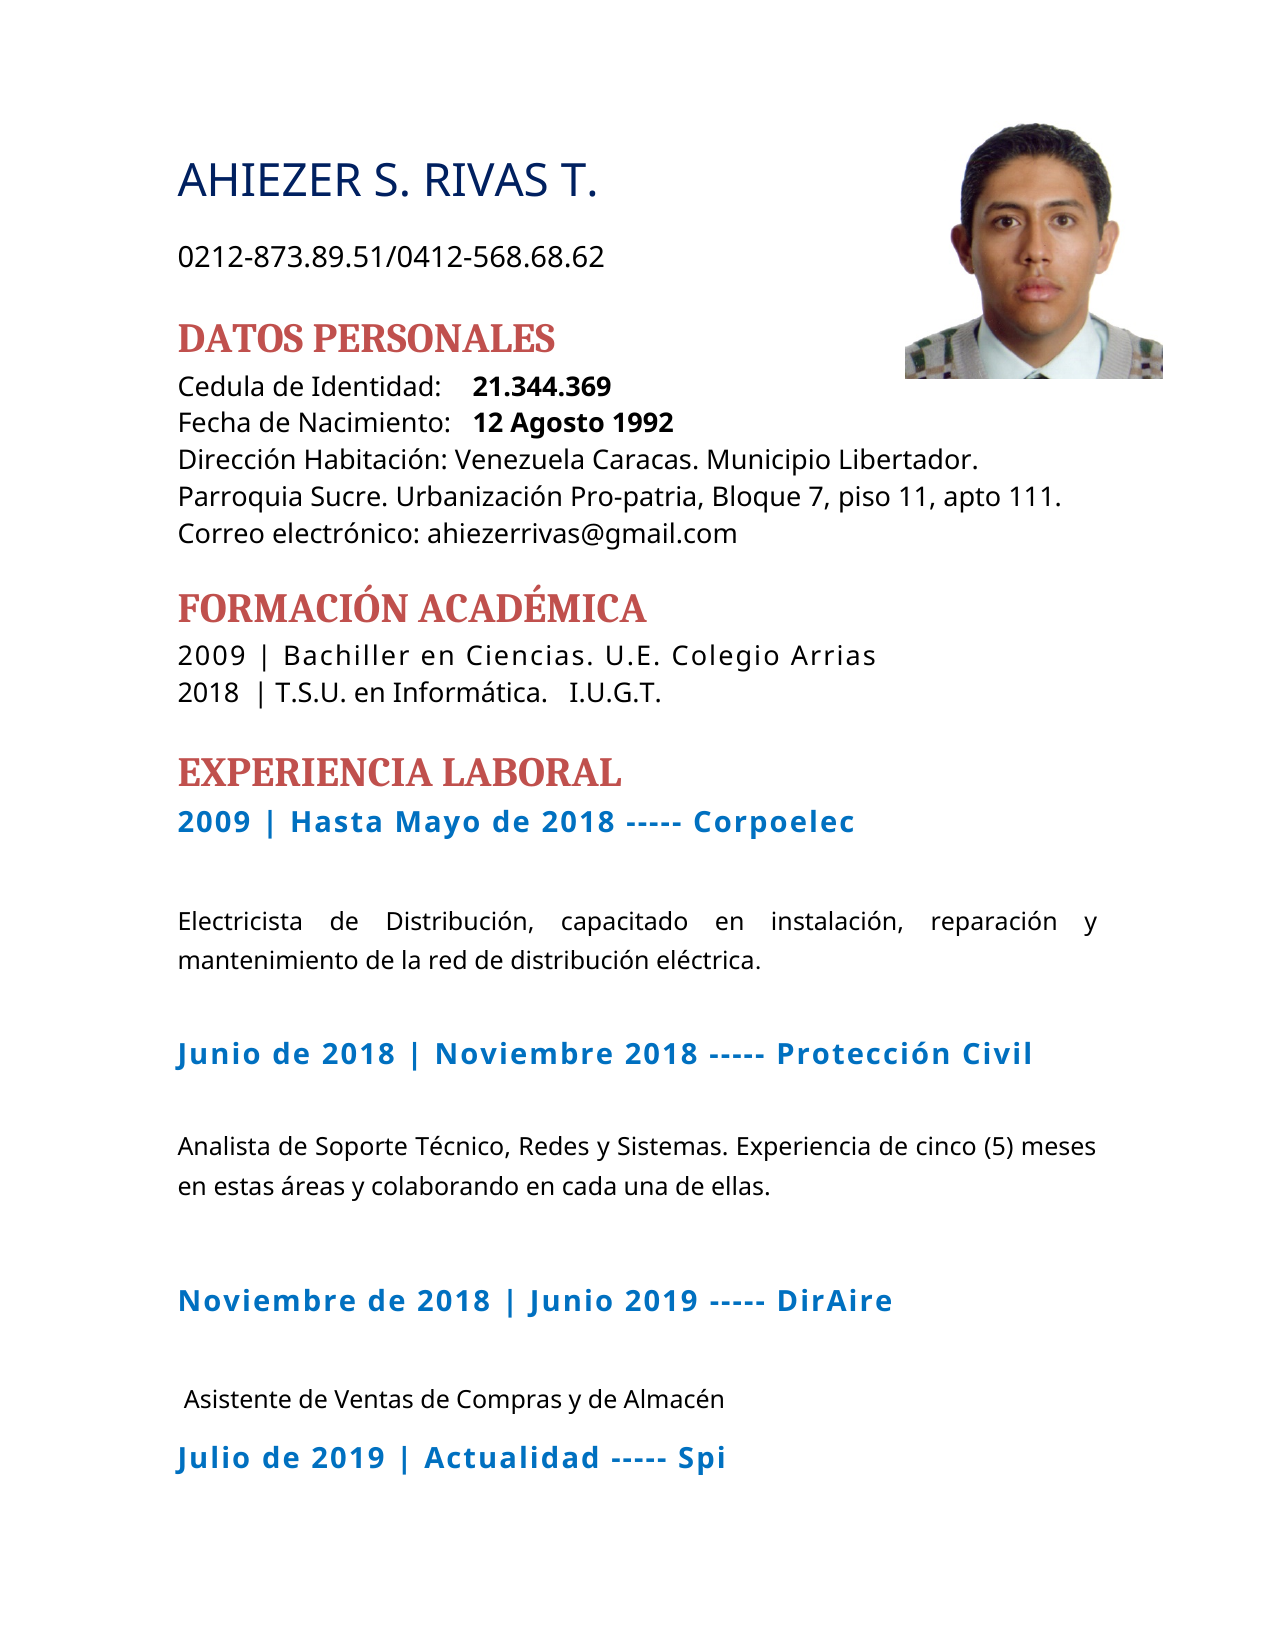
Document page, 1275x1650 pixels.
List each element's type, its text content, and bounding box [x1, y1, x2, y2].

subtitle Noviembre de 2018 | Junio 2019 ----- DirAire [177, 1280, 1098, 1319]
subtitle 2009 | Bachiller en Ciencias. U.E. Colegio Arrias [177, 637, 1098, 674]
subtitle Julio de 2019 | Actualidad ----- Spi [177, 1438, 1098, 1477]
subtitle Junio de 2018 | Noviembre 2018 ----- Protección Civil [177, 1033, 1098, 1073]
text AHIEZER S. RIVAS T. [177, 148, 1098, 210]
text Analista de Soporte Técnico, Redes y Sistemas. Experiencia de cinco (5) meses en estas áreas y colaborando en cada una de ellas. [177, 1129, 1098, 1202]
picture [905, 121, 1163, 379]
text DATOS PERSONALES [177, 315, 1098, 363]
text 2018 | T.S.U. en Informática. I.U.G.T. [177, 674, 1098, 711]
text Asistente de Ventas de Compras y de Almacén [177, 1382, 1098, 1416]
subtitle 2009 | Hasta Mayo de 2018 ----- Corpoelec [177, 801, 1098, 841]
text FORMACIÓN ACADÉMICA [177, 585, 1098, 633]
text EXPERIENCIA LABORAL [177, 749, 1098, 797]
text Electricista de Distribución, capacitado en instalación, reparación y mantenimiento de la red de distribución eléctrica. [177, 903, 1098, 977]
text Correo electrónico: ahiezerrivas@gmail.com [177, 514, 1098, 551]
text Cedula de Identidad: 21.344.369 [177, 367, 1098, 404]
text Fecha de Nacimiento: 12 Agosto 1992 [177, 404, 1098, 441]
text 0212-873.89.51/0412-568.68.62 [177, 236, 1098, 276]
text Dirección Habitación: Venezuela Caracas. Municipio Libertador. Parroquia Sucre. Urbanización Pro-patria, Bloque 7, piso 11, apto 111. [177, 441, 1098, 514]
